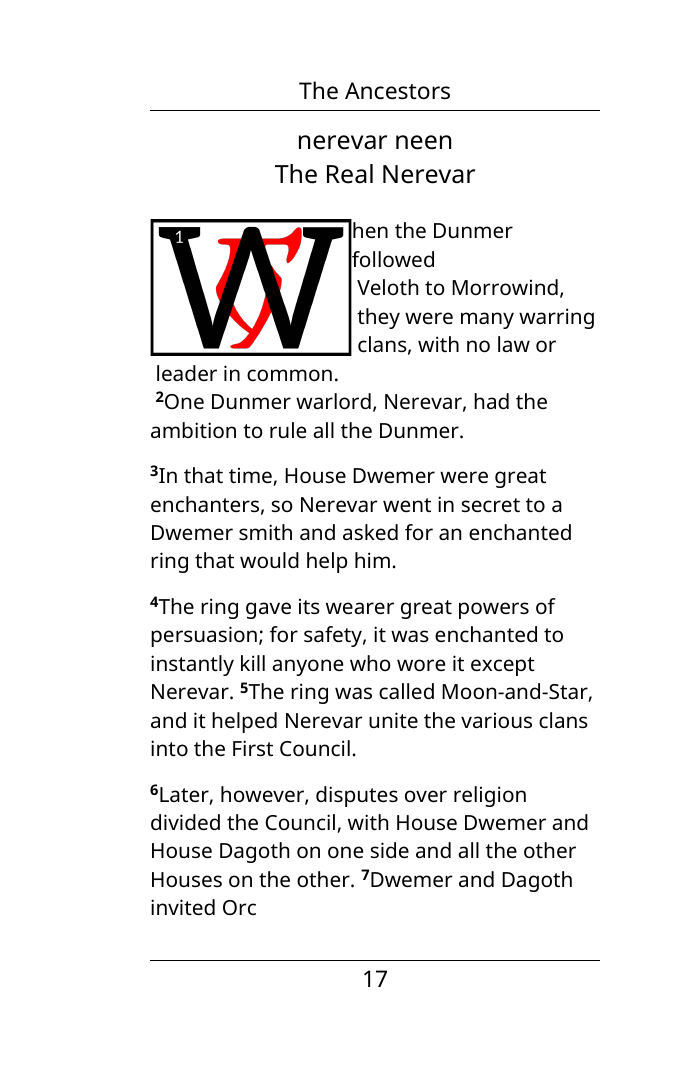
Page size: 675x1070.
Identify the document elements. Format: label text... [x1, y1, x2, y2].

text The Real Nerevar [150, 157, 600, 191]
text they were many warring [352, 302, 600, 330]
text 3In that time, House Dwemer were great enchanters, so Nerevar went in secret to a Dwemer smith and asked for an enchanted ring that would help him. [150, 461, 600, 575]
text 4The ring gave its wearer great powers of persuasion; for safety, it was enchanted to instantly kill anyone who wore it except Nerevar. 5The ring was called Moon-and-Star, and it helped Nerevar unite the various clans into the First Council. [150, 592, 600, 763]
picture [150, 219, 352, 356]
text 2One Dunmer warlord, Nerevar, had the ambition to rule all the Dunmer. [150, 387, 600, 444]
text nerevar neen [150, 123, 600, 157]
text clans, with no law or [150, 330, 600, 359]
text 6Later, however, disputes over religion divided the Council, with House Dwemer and House Dagoth on one side and all the other Houses on the other. 7Dwemer and Dagoth invited Orc [150, 780, 600, 922]
text hen the Dunmer followed [150, 217, 600, 273]
text leader in common. [150, 359, 600, 387]
text Veloth to Morrowind, [352, 273, 600, 302]
